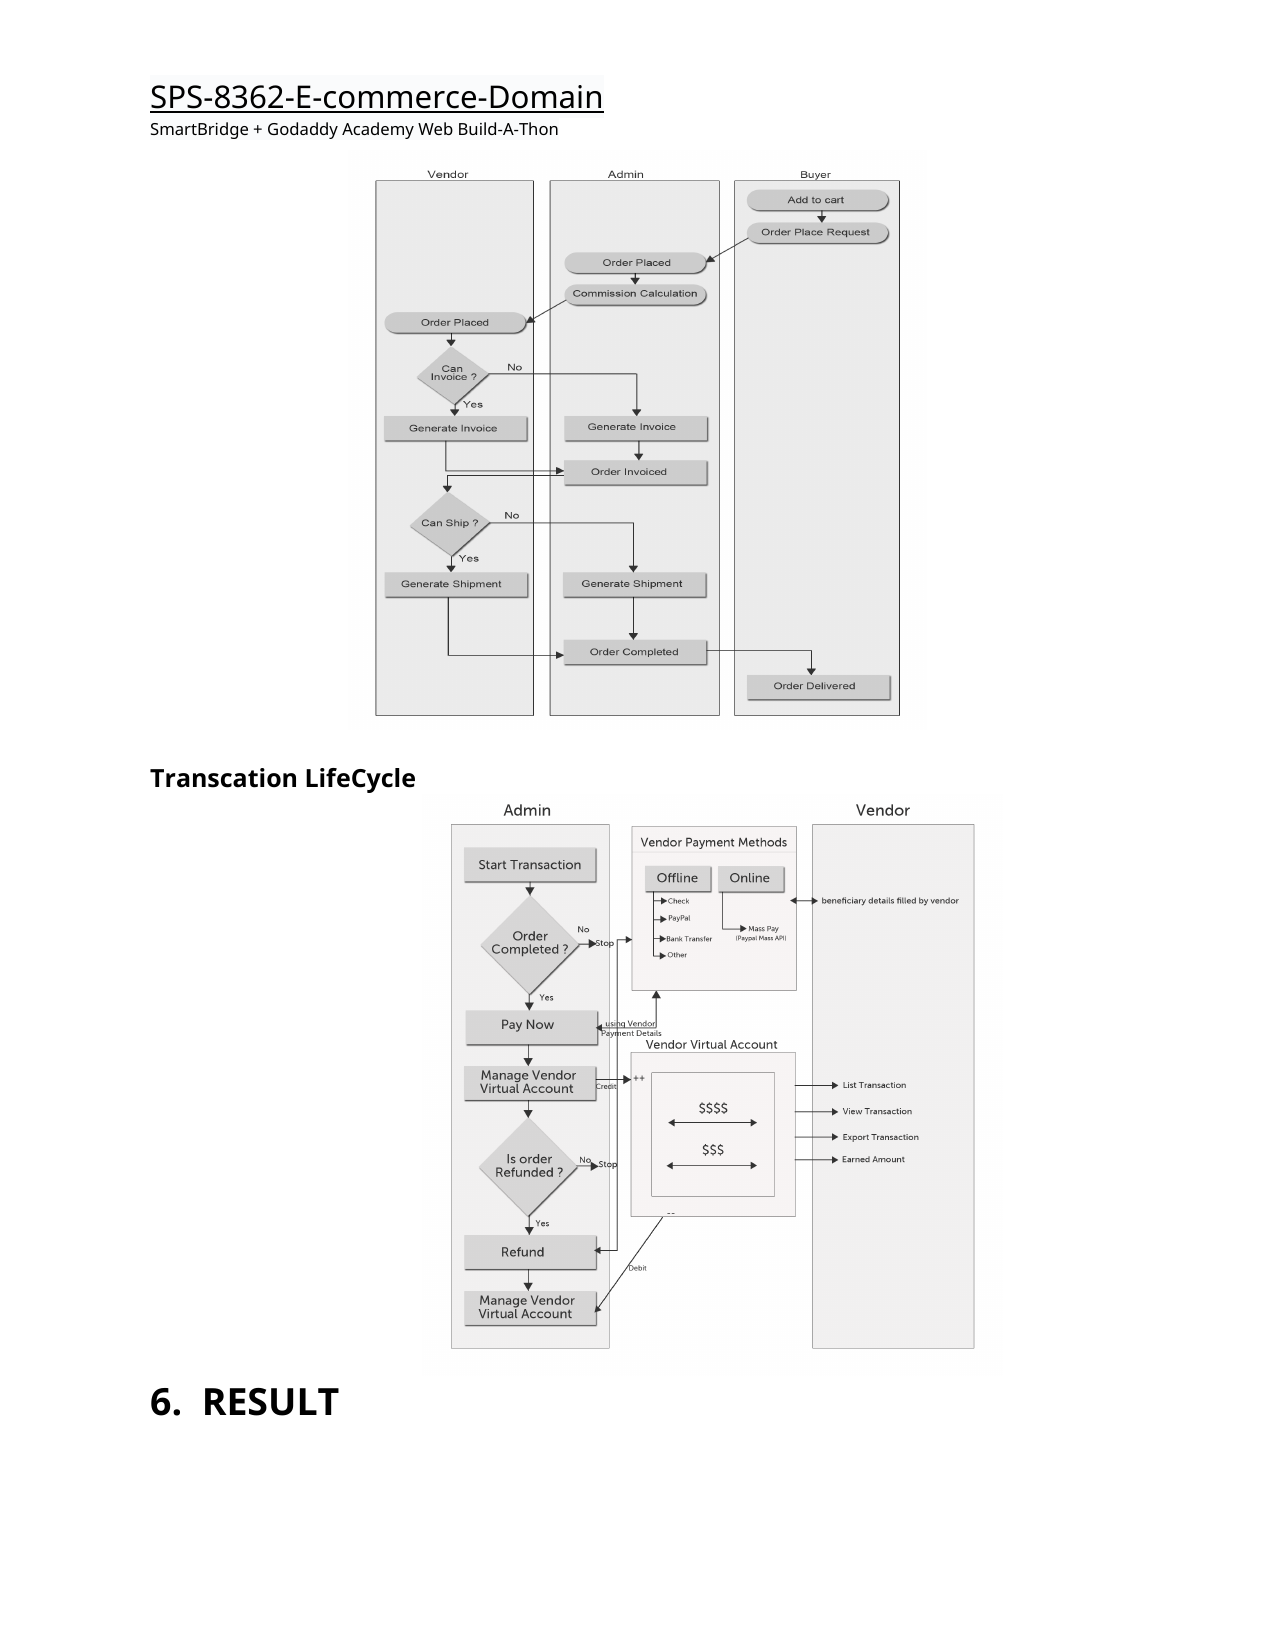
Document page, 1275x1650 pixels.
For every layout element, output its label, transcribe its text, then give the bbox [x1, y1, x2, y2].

picture [422, 794, 1003, 1376]
picture [347, 150, 928, 730]
text Transcation LifeCycle [150, 761, 1125, 795]
text 6. RESULT [150, 1375, 1125, 1426]
